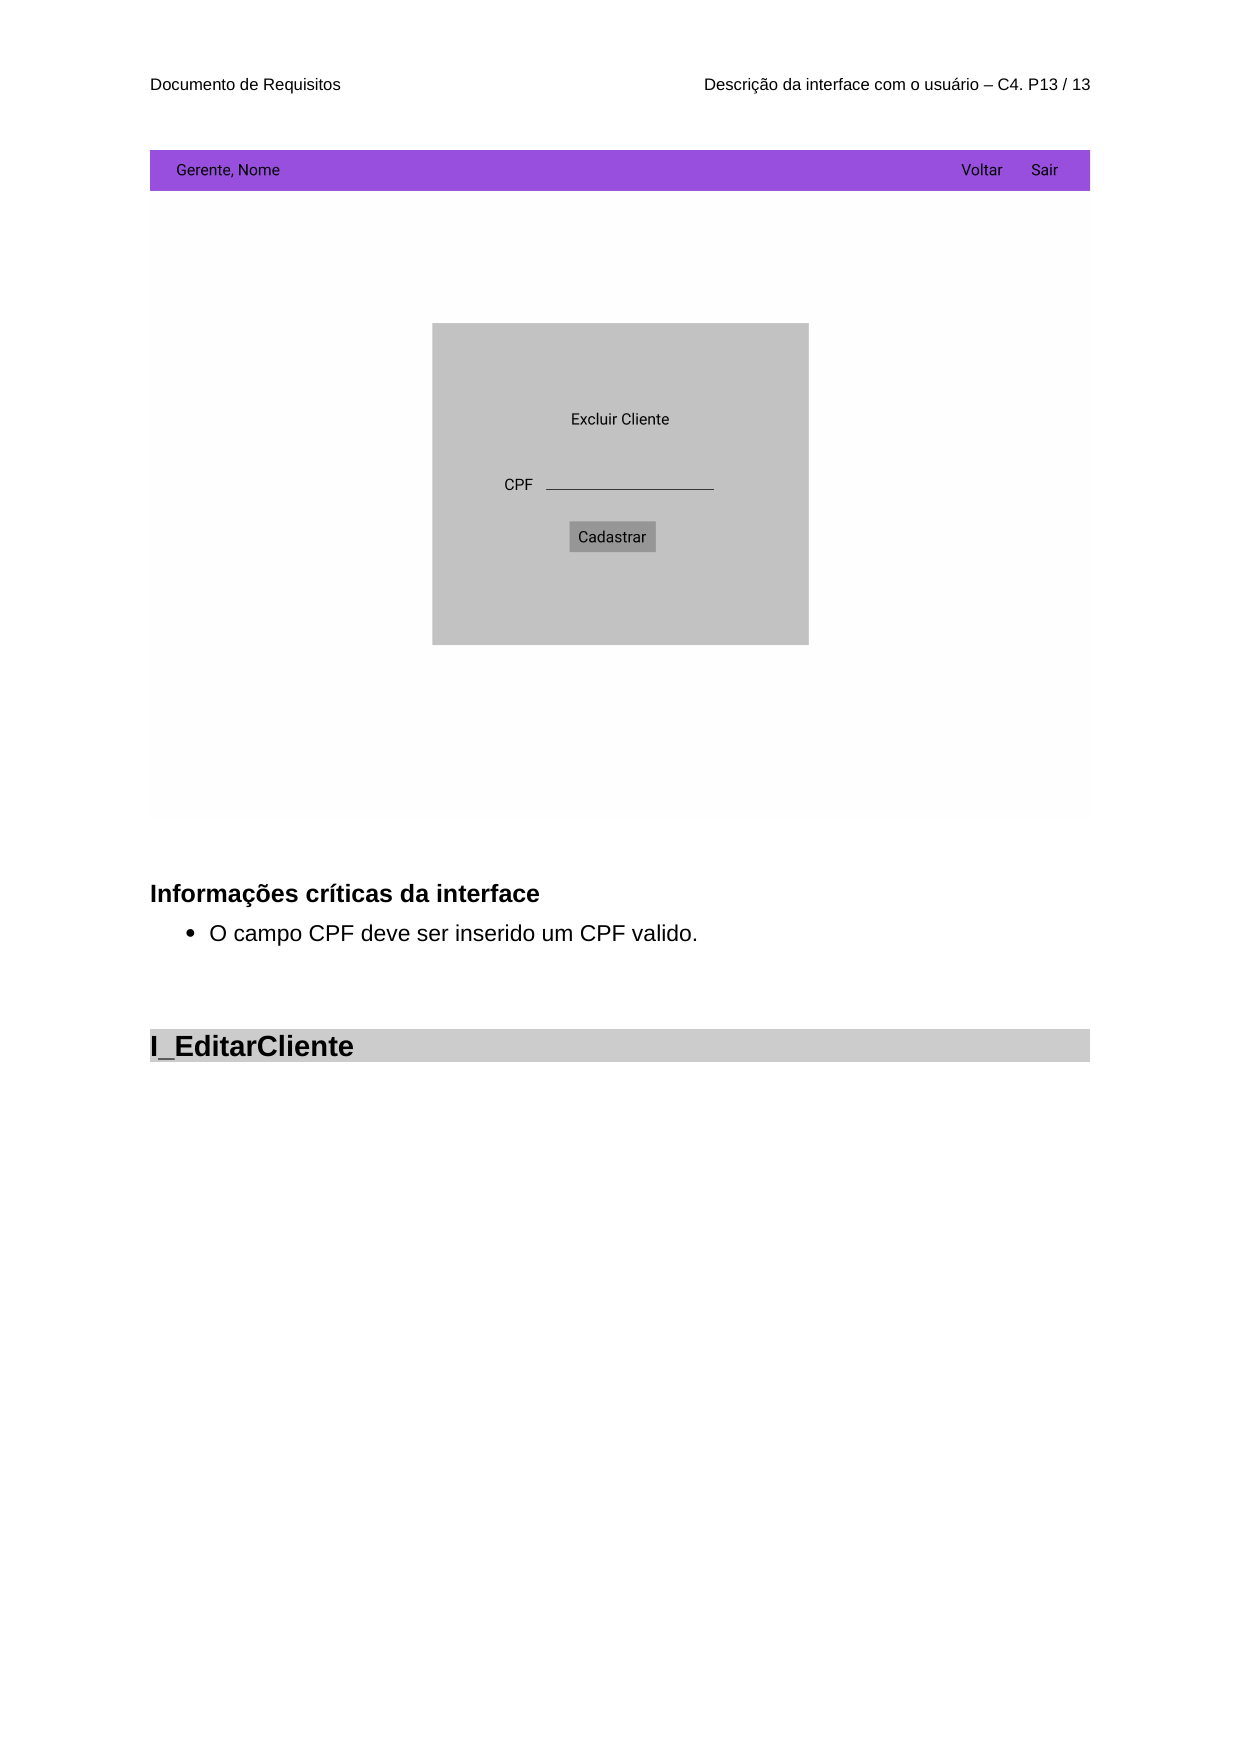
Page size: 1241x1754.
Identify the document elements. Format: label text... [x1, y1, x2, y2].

subtitle I_EditarCliente [150, 1029, 1090, 1062]
list O campo CPF deve ser inserido um CPF valido. [186, 920, 1090, 946]
subtitle Informações críticas da interface [150, 878, 1090, 907]
picture [150, 150, 1091, 819]
